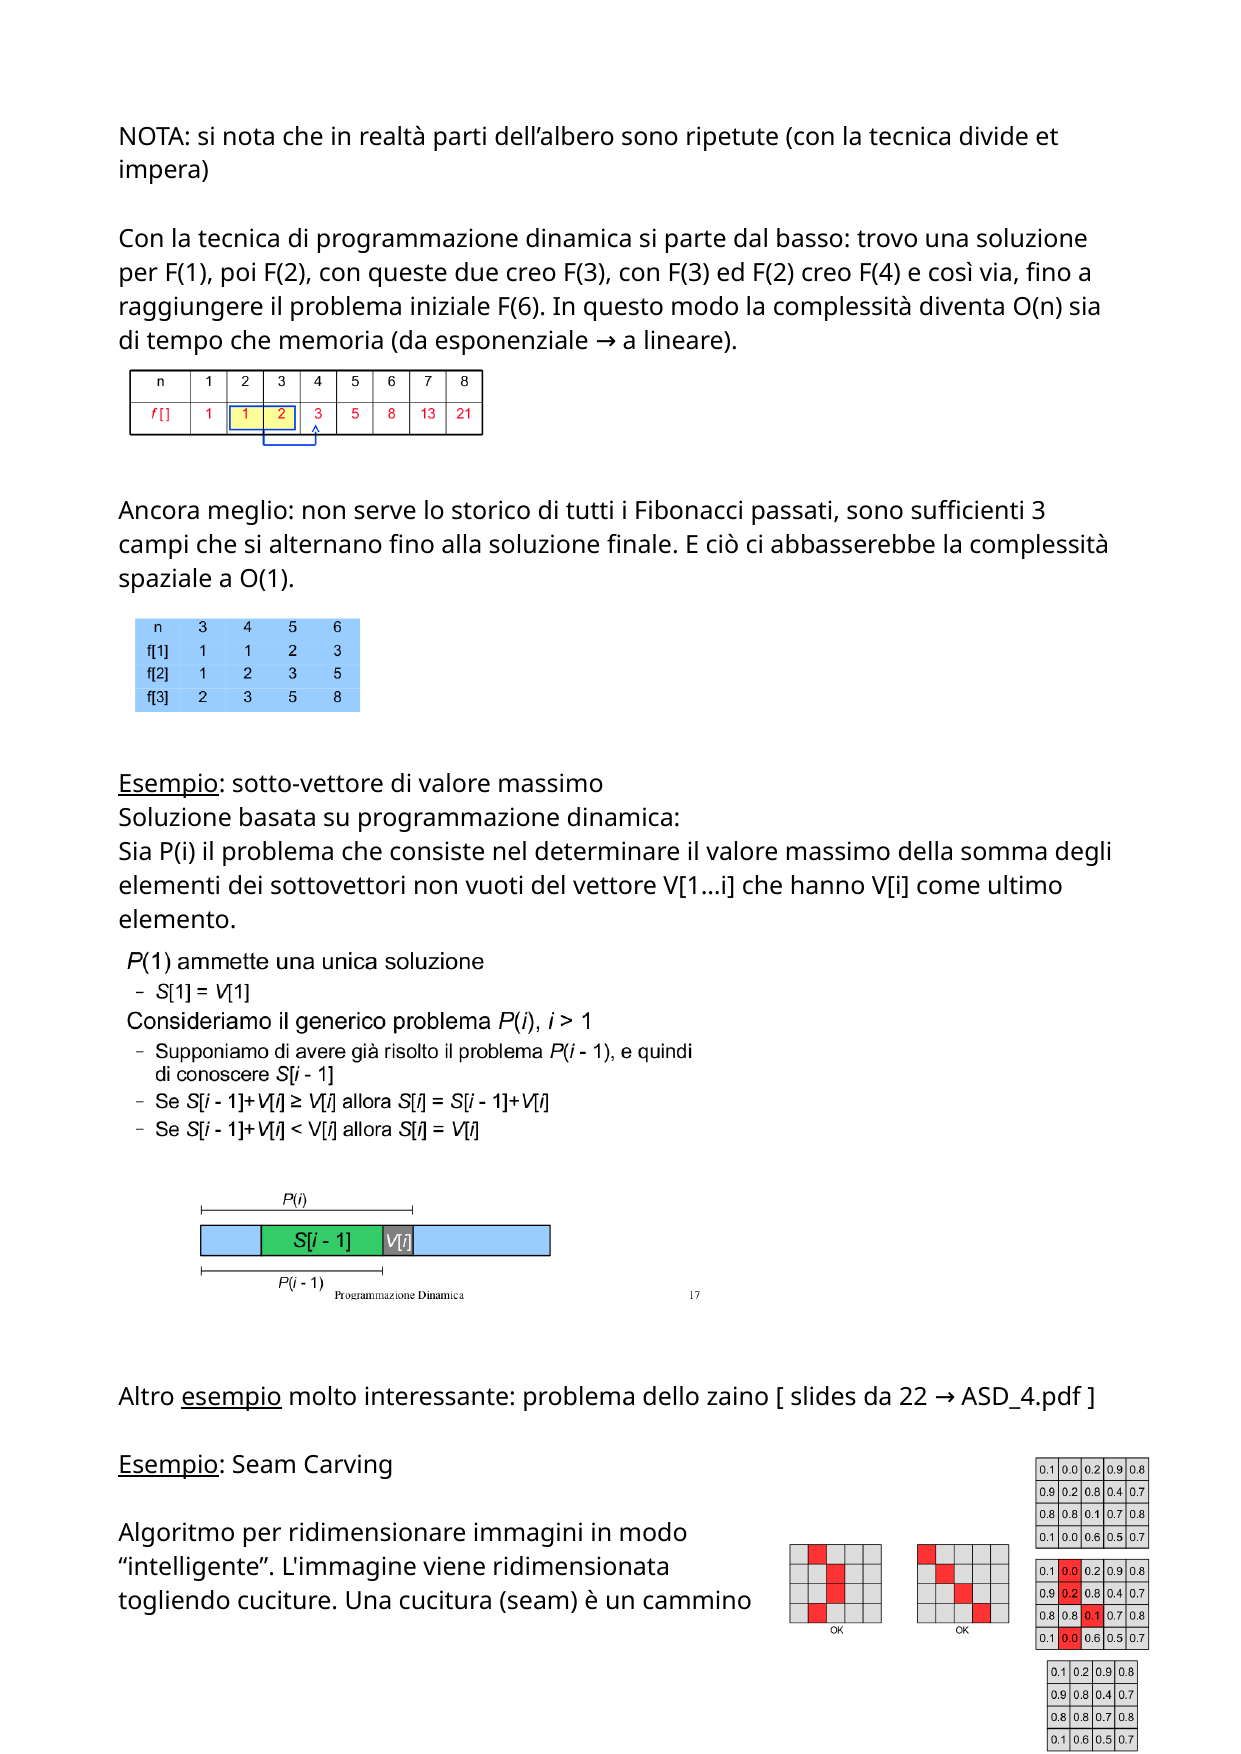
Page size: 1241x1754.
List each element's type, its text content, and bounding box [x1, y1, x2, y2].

text Altro esempio molto interessante: problema dello zaino [ slides da 22 → ASD_4.pdf ] [118, 1378, 1122, 1412]
picture [784, 1453, 1154, 1754]
picture [123, 379, 491, 450]
text Esempio: sotto-vettore di valore massimo [118, 765, 1122, 799]
text Sia P(i) il problema che consiste nel determinare il valore massimo della somma degli elementi dei sottovettori non vuoti del vettore V[1…i] che hanno V[i] come ultimo elemento. [118, 833, 1122, 936]
text Algoritmo per ridimensionare immagini in modo “intelligente”. L'immagine viene ridimensionata togliendo cuciture. Una cucitura (seam) è un cammino [118, 1515, 1119, 1617]
text Ancora meglio: non serve lo storico di tutti i Fibonacci passati, sono sufficienti 3 campi che si alternano fino alla soluzione finale. E ciò ci abbasserebbe la complessità spaziale a O(1). [118, 493, 1122, 595]
text Soluzione basata su programmazione dinamica: [118, 799, 1122, 833]
picture [276, 608, 366, 719]
text Esempio: Seam Carving [118, 1447, 1122, 1481]
text NOTA: si nota che in realtà parti dell’albero sono ripetute (con la tecnica divide et impera) [118, 118, 1122, 186]
picture [121, 945, 700, 1300]
text Con la tecnica di programmazione dinamica si parte dal basso: trovo una soluzione per F(1), poi F(2), con queste due creo F(3), con F(3) ed F(2) creo F(4) e così via, fino a raggiungere il problema iniziale F(6). In questo modo la complessità diventa O(n) sia di tempo che memoria (da esponenziale → a lineare). [118, 220, 1122, 357]
